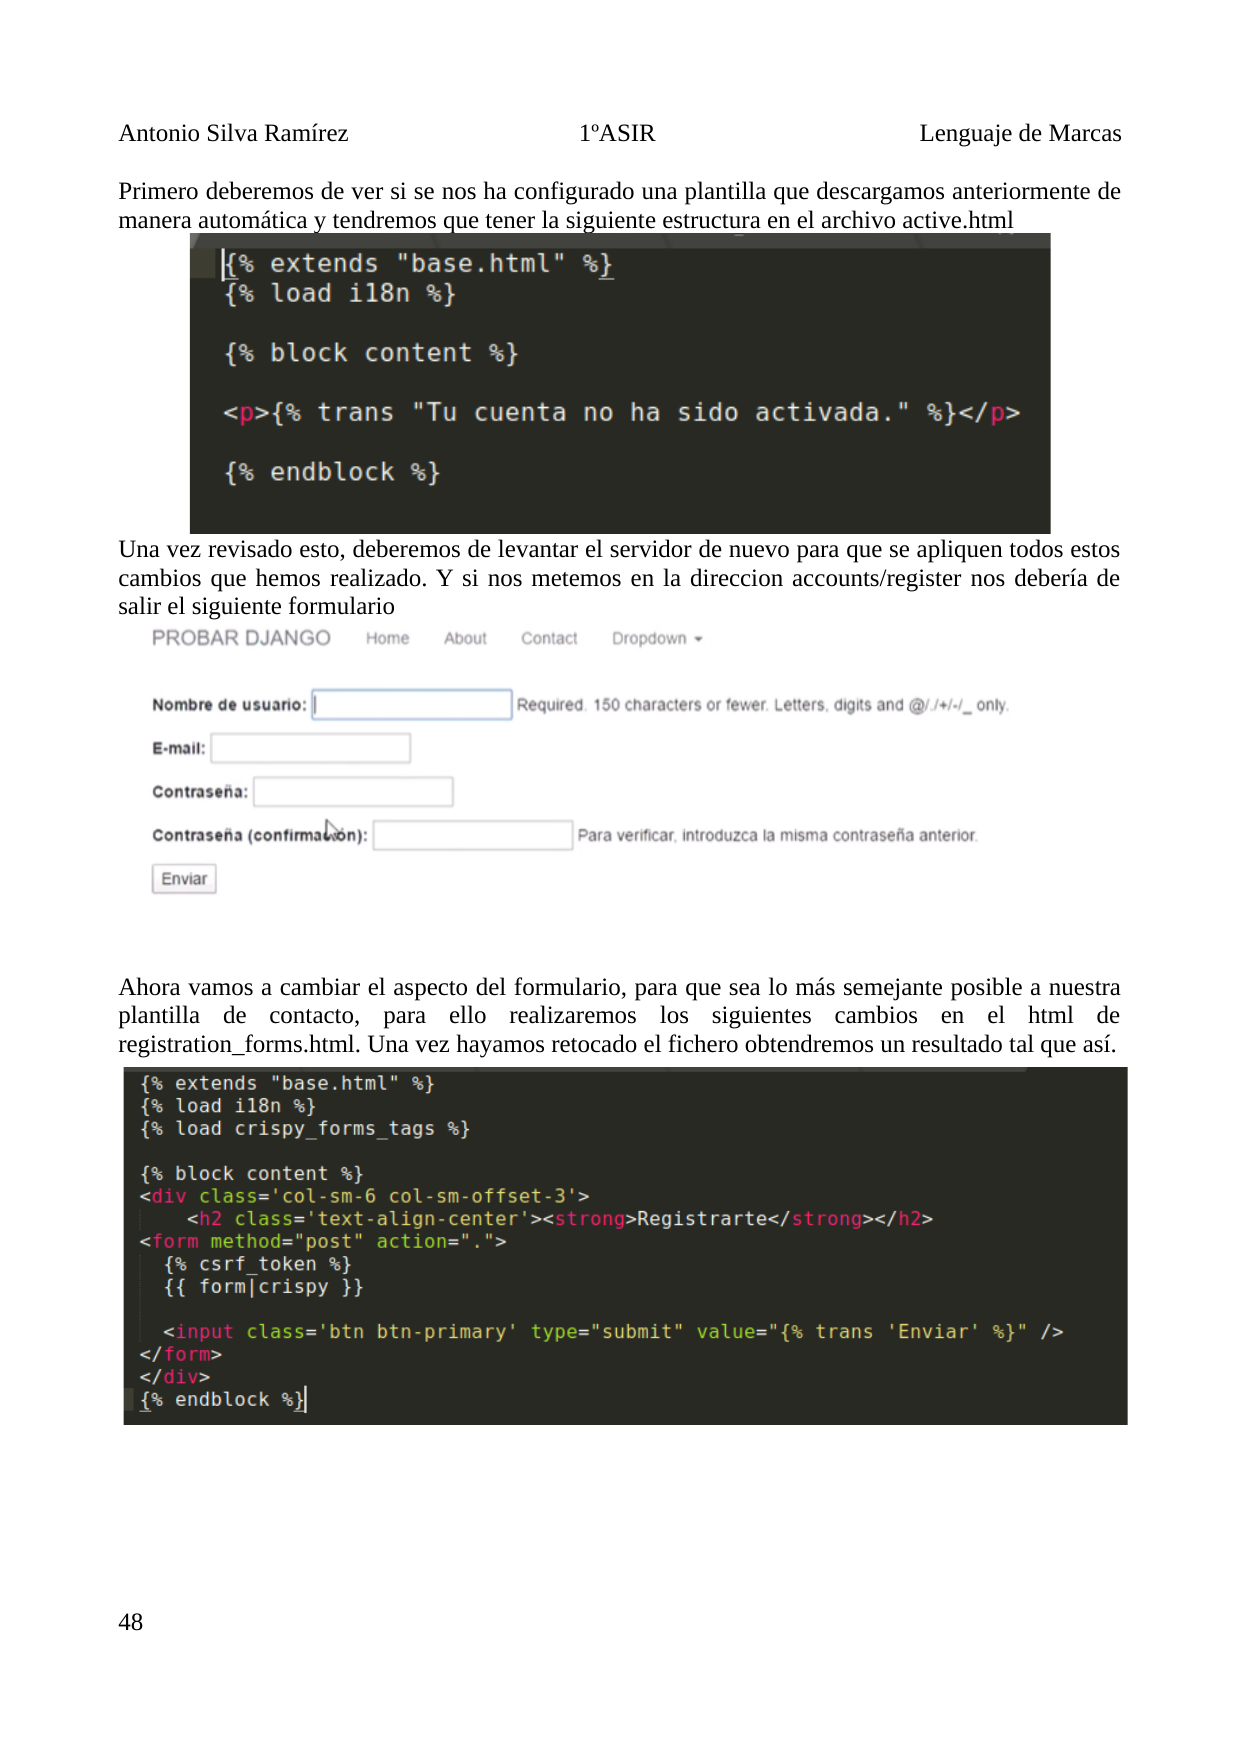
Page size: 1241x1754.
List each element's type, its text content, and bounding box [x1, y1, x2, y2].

text Primero deberemos de ver si se nos ha configurado una plantilla que descargamos anteriormente de manera automática y tendremos que tener la siguiente estructura en el archivo active.html [118, 176, 1122, 234]
text Una vez revisado esto, deberemos de levantar el servidor de nuevo para que se apliquen todos estos cambios que hemos realizado. Y si nos metemos en la direccion accounts/register nos debería de salir el siguiente formulario [118, 234, 1122, 620]
text Ahora vamos a cambiar el aspecto del formulario, para que sea lo más semejante posible a nuestra plantilla de contacto, para ello realizaremos los siguientes cambios en el html de registration_forms.html. Una vez hayamos retocado el fichero obtendremos un resultado tal que así. [118, 972, 1122, 1058]
picture [118, 620, 1059, 972]
picture [189, 233, 1051, 534]
picture [123, 1067, 1128, 1425]
